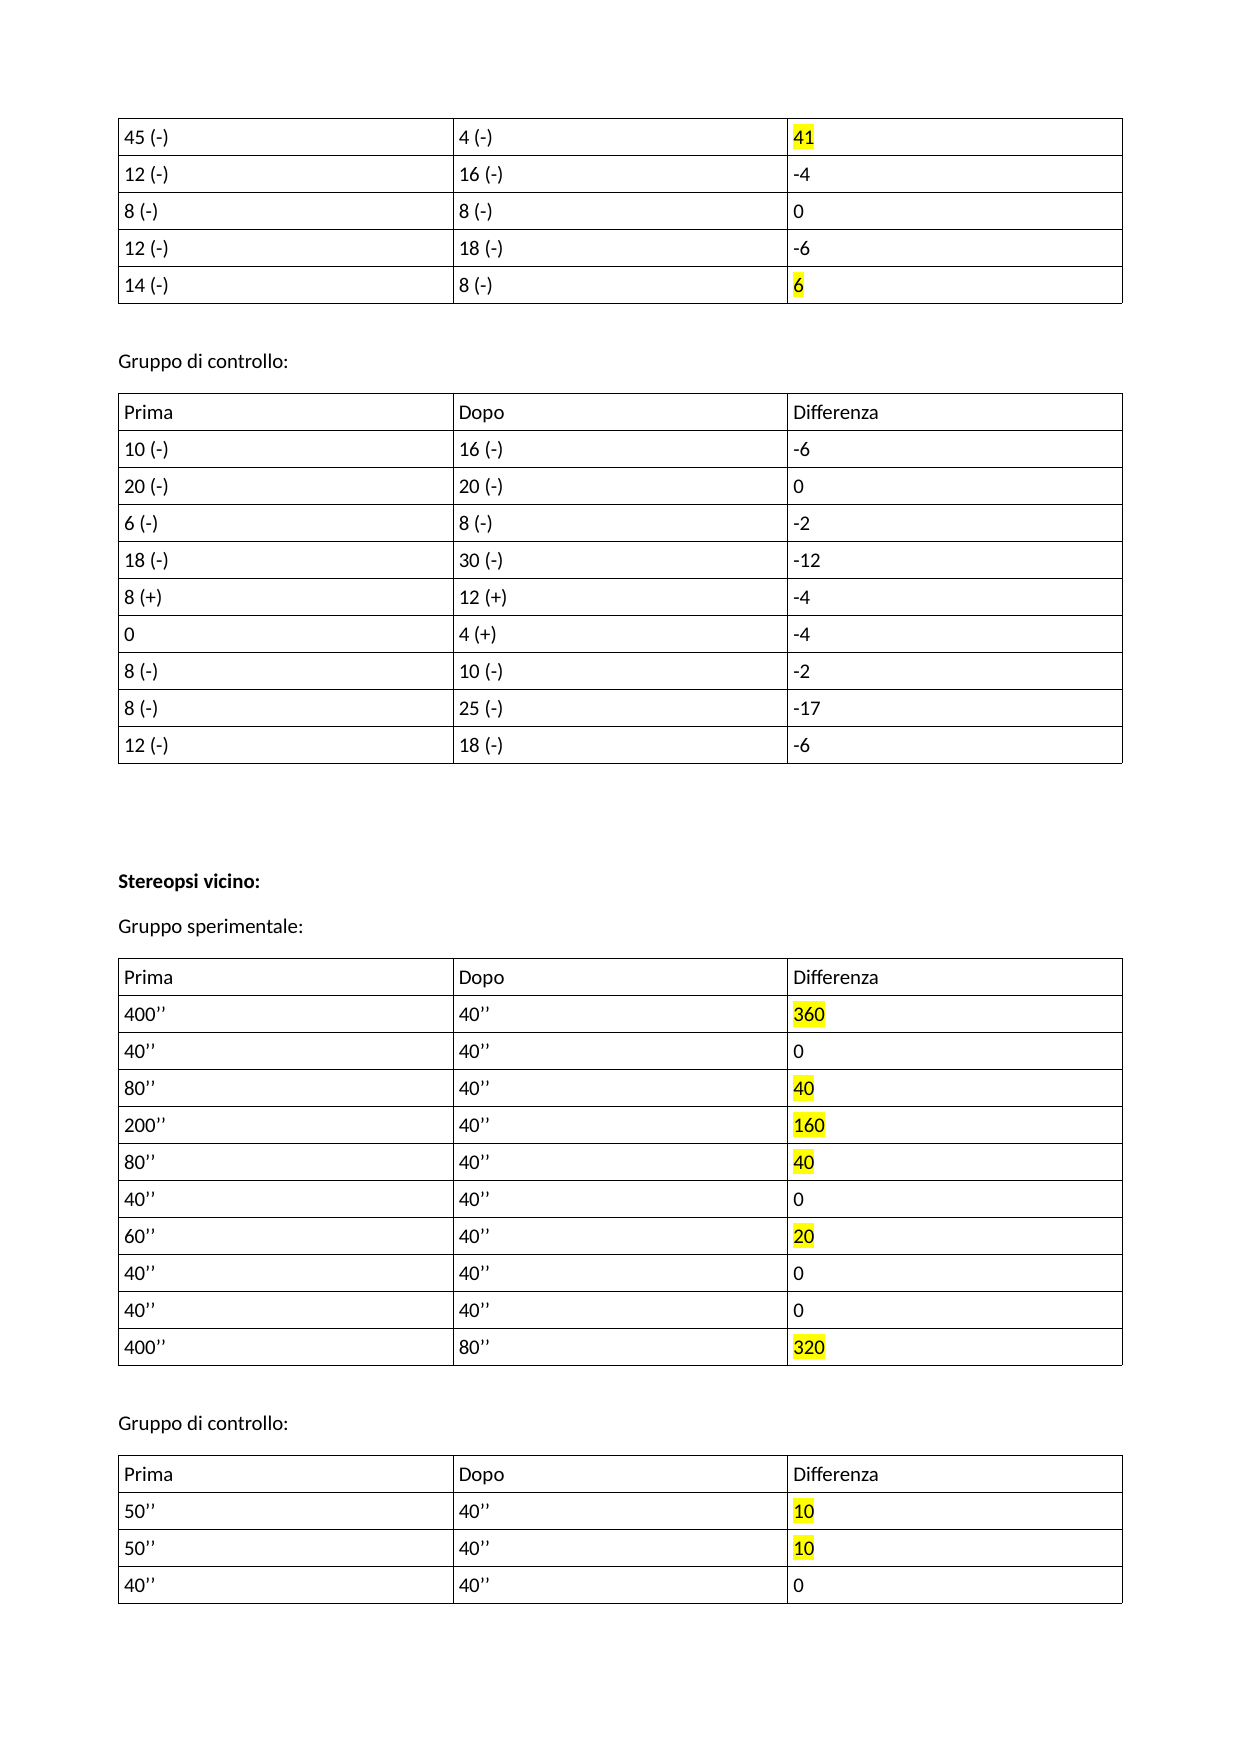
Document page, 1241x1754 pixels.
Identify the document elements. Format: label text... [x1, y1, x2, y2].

table_cell 40’’ [454, 1567, 787, 1603]
table_cell 50’’ [119, 1493, 453, 1529]
text Gruppo di controllo: [118, 1410, 1122, 1436]
table_cell 8 (-) [119, 653, 453, 689]
table_header Prima [119, 1456, 453, 1492]
table_cell -2 [788, 653, 1122, 689]
table_cell 40 [788, 1070, 1122, 1106]
table_cell -6 [788, 431, 1122, 467]
table_cell 40’’ [454, 1181, 787, 1217]
table_cell 6 (-) [119, 505, 453, 541]
table_cell 60’’ [119, 1218, 453, 1254]
table_cell 0 [119, 616, 453, 652]
table_cell -6 [788, 230, 1122, 266]
table_cell 40’’ [119, 1255, 453, 1291]
table_cell 40’’ [454, 996, 787, 1032]
table_cell 40 [788, 1144, 1122, 1180]
table_cell 0 [788, 1181, 1122, 1217]
table_cell 45 (-) [119, 119, 453, 155]
table_cell 40’’ [119, 1033, 453, 1069]
table_header Dopo [454, 959, 787, 995]
table_cell 18 (-) [119, 542, 453, 578]
table_cell 80’’ [454, 1329, 787, 1365]
table_cell 12 (-) [119, 727, 453, 763]
table_cell 50’’ [119, 1530, 453, 1566]
table_cell 40’’ [454, 1144, 787, 1180]
table_cell 40’’ [454, 1218, 787, 1254]
table_cell 400’’ [119, 1329, 453, 1365]
table_cell 160 [788, 1107, 1122, 1143]
table_cell 8 (-) [119, 193, 453, 229]
table_cell 40’’ [454, 1070, 787, 1106]
table_cell 12 (+) [454, 579, 787, 615]
table_cell 8 (-) [454, 267, 787, 303]
text Gruppo sperimentale: [118, 913, 1122, 939]
table_header Differenza [788, 959, 1122, 995]
table_cell 12 (-) [119, 156, 453, 192]
table_cell -6 [788, 727, 1122, 763]
table_header Differenza [788, 394, 1122, 430]
table_cell 8 (+) [119, 579, 453, 615]
table_cell 4 (-) [454, 119, 787, 155]
table_cell 10 [788, 1493, 1122, 1529]
table_cell 40’’ [119, 1292, 453, 1328]
table_cell 20 (-) [119, 468, 453, 504]
table_cell 200’’ [119, 1107, 453, 1143]
table_cell 41 [788, 119, 1122, 155]
table_cell 8 (-) [454, 193, 787, 229]
table_cell 30 (-) [454, 542, 787, 578]
table_header Dopo [454, 394, 787, 430]
table_header Prima [119, 394, 453, 430]
table_cell 40’’ [454, 1292, 787, 1328]
table_cell 40’’ [454, 1493, 787, 1529]
table_cell 40’’ [454, 1033, 787, 1069]
table_cell 40’’ [454, 1255, 787, 1291]
table_header Differenza [788, 1456, 1122, 1492]
table_cell 10 (-) [454, 653, 787, 689]
table_cell 14 (-) [119, 267, 453, 303]
table_cell -4 [788, 579, 1122, 615]
table_cell 0 [788, 1567, 1122, 1603]
table_cell 40’’ [119, 1567, 453, 1603]
table_cell 0 [788, 468, 1122, 504]
table_header Dopo [454, 1456, 787, 1492]
table_cell 18 (-) [454, 727, 787, 763]
text Gruppo di controllo: [118, 348, 1122, 373]
table_cell 8 (-) [119, 690, 453, 726]
table_cell 360 [788, 996, 1122, 1032]
table_cell 40’’ [454, 1107, 787, 1143]
table_cell 25 (-) [454, 690, 787, 726]
table_cell 320 [788, 1329, 1122, 1365]
table_cell -17 [788, 690, 1122, 726]
table_cell 80’’ [119, 1070, 453, 1106]
table_cell 12 (-) [119, 230, 453, 266]
table_cell 0 [788, 1255, 1122, 1291]
table_cell 400’’ [119, 996, 453, 1032]
table_cell 40’’ [119, 1181, 453, 1217]
table_cell 6 [788, 267, 1122, 303]
table_cell 80’’ [119, 1144, 453, 1180]
text Stereopsi vicino: [118, 868, 1122, 894]
table_cell 16 (-) [454, 431, 787, 467]
table_cell 40’’ [454, 1530, 787, 1566]
table_cell -4 [788, 156, 1122, 192]
table_cell -2 [788, 505, 1122, 541]
table_cell 0 [788, 1033, 1122, 1069]
table_cell 18 (-) [454, 230, 787, 266]
table_cell -4 [788, 616, 1122, 652]
table_cell 10 [788, 1530, 1122, 1566]
table_cell 4 (+) [454, 616, 787, 652]
table_cell -12 [788, 542, 1122, 578]
table_cell 20 (-) [454, 468, 787, 504]
table_cell 0 [788, 193, 1122, 229]
table_cell 20 [788, 1218, 1122, 1254]
table_cell 16 (-) [454, 156, 787, 192]
table_header Prima [119, 959, 453, 995]
table_cell 0 [788, 1292, 1122, 1328]
table_cell 8 (-) [454, 505, 787, 541]
table_cell 10 (-) [119, 431, 453, 467]
